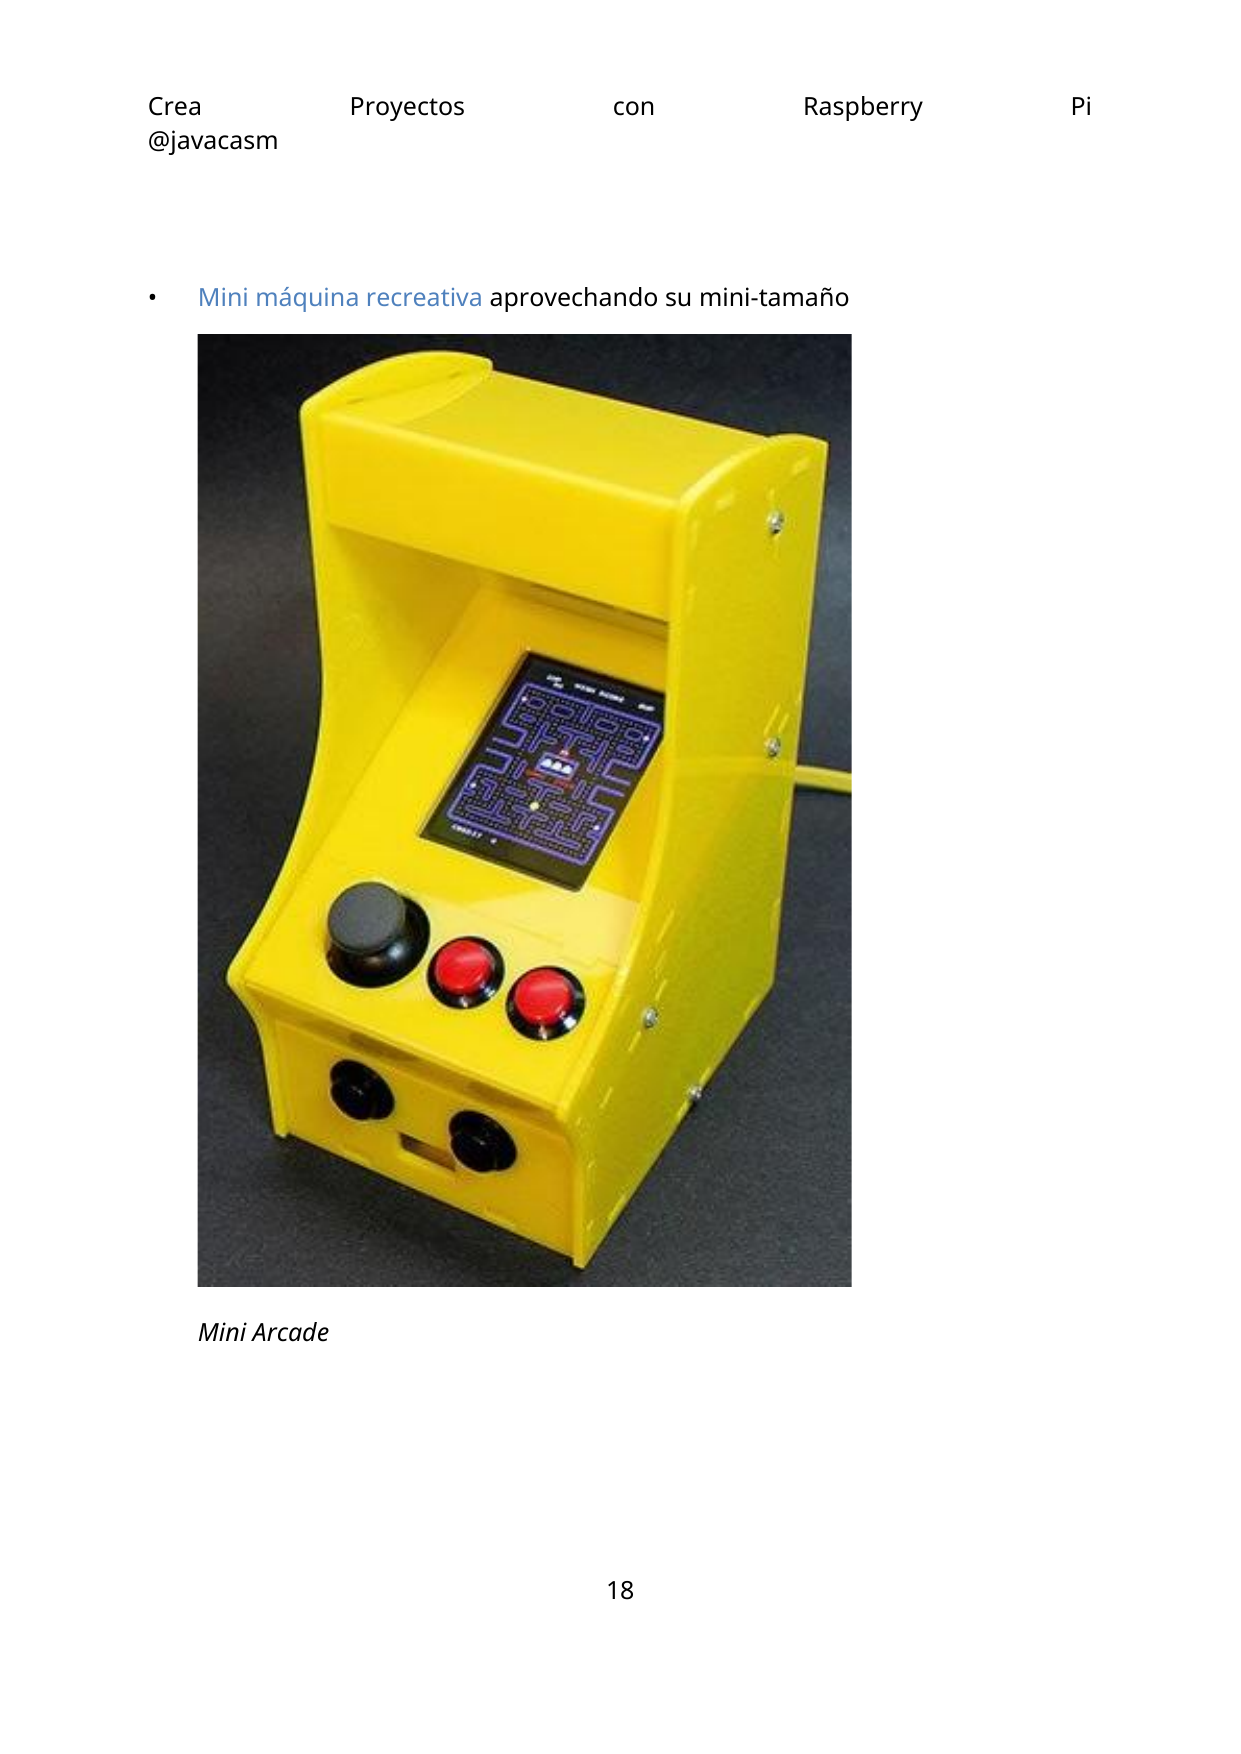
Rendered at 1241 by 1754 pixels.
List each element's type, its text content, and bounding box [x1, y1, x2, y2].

list Mini Arcade [148, 1314, 1093, 1348]
picture [197, 334, 852, 1287]
list Mini máquina recreativa aprovechando su mini-tamaño [148, 279, 1093, 313]
